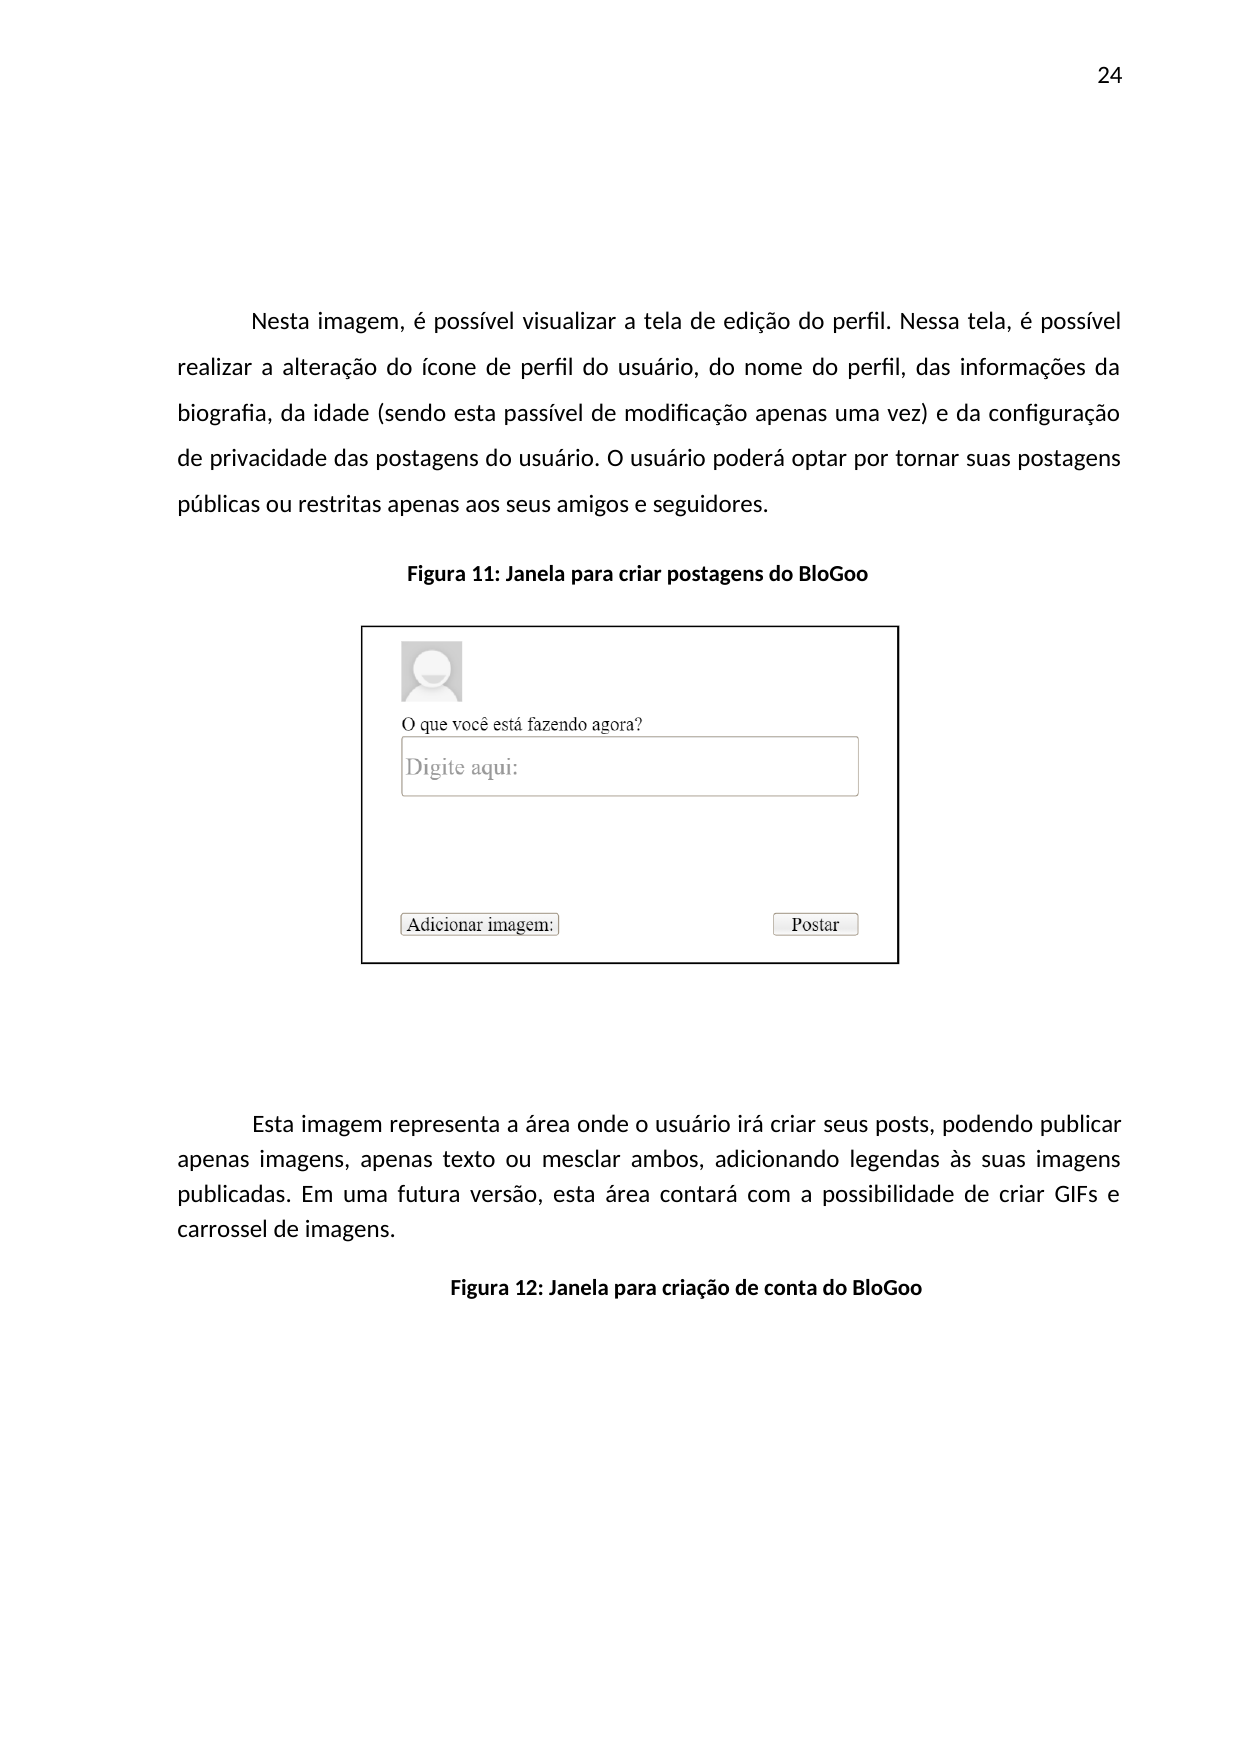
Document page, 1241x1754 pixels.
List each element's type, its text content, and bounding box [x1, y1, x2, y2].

subtitle Figura 12: Janela para criação de conta do BloGoo [177, 1273, 1122, 1301]
picture [334, 616, 644, 978]
text Nesta imagem, é possível visualizar a tela de edição do perfil. Nessa tela, é possível realizar a alteração do ícone de perfil do usuário, do nome do perfil, das informações da biografia, da idade (sendo esta passível de modificação apenas uma vez) e da configuração de privacidade das postagens do usuário. O usuário poderá optar por tornar suas postagens públicas ou restritas apenas aos seus amigos e seguidores. [177, 305, 1122, 519]
text Esta imagem representa a área onde o usuário irá criar seus posts, podendo publicar apenas imagens, apenas texto ou mesclar ambos, adicionando legendas às suas imagens publicadas. Em uma futura versão, esta área contará com a possibilidade de criar GIFs e carrossel de imagens. [177, 1108, 1122, 1244]
subtitle Figura 11: Janela para criar postagens do BloGoo [177, 559, 1122, 587]
